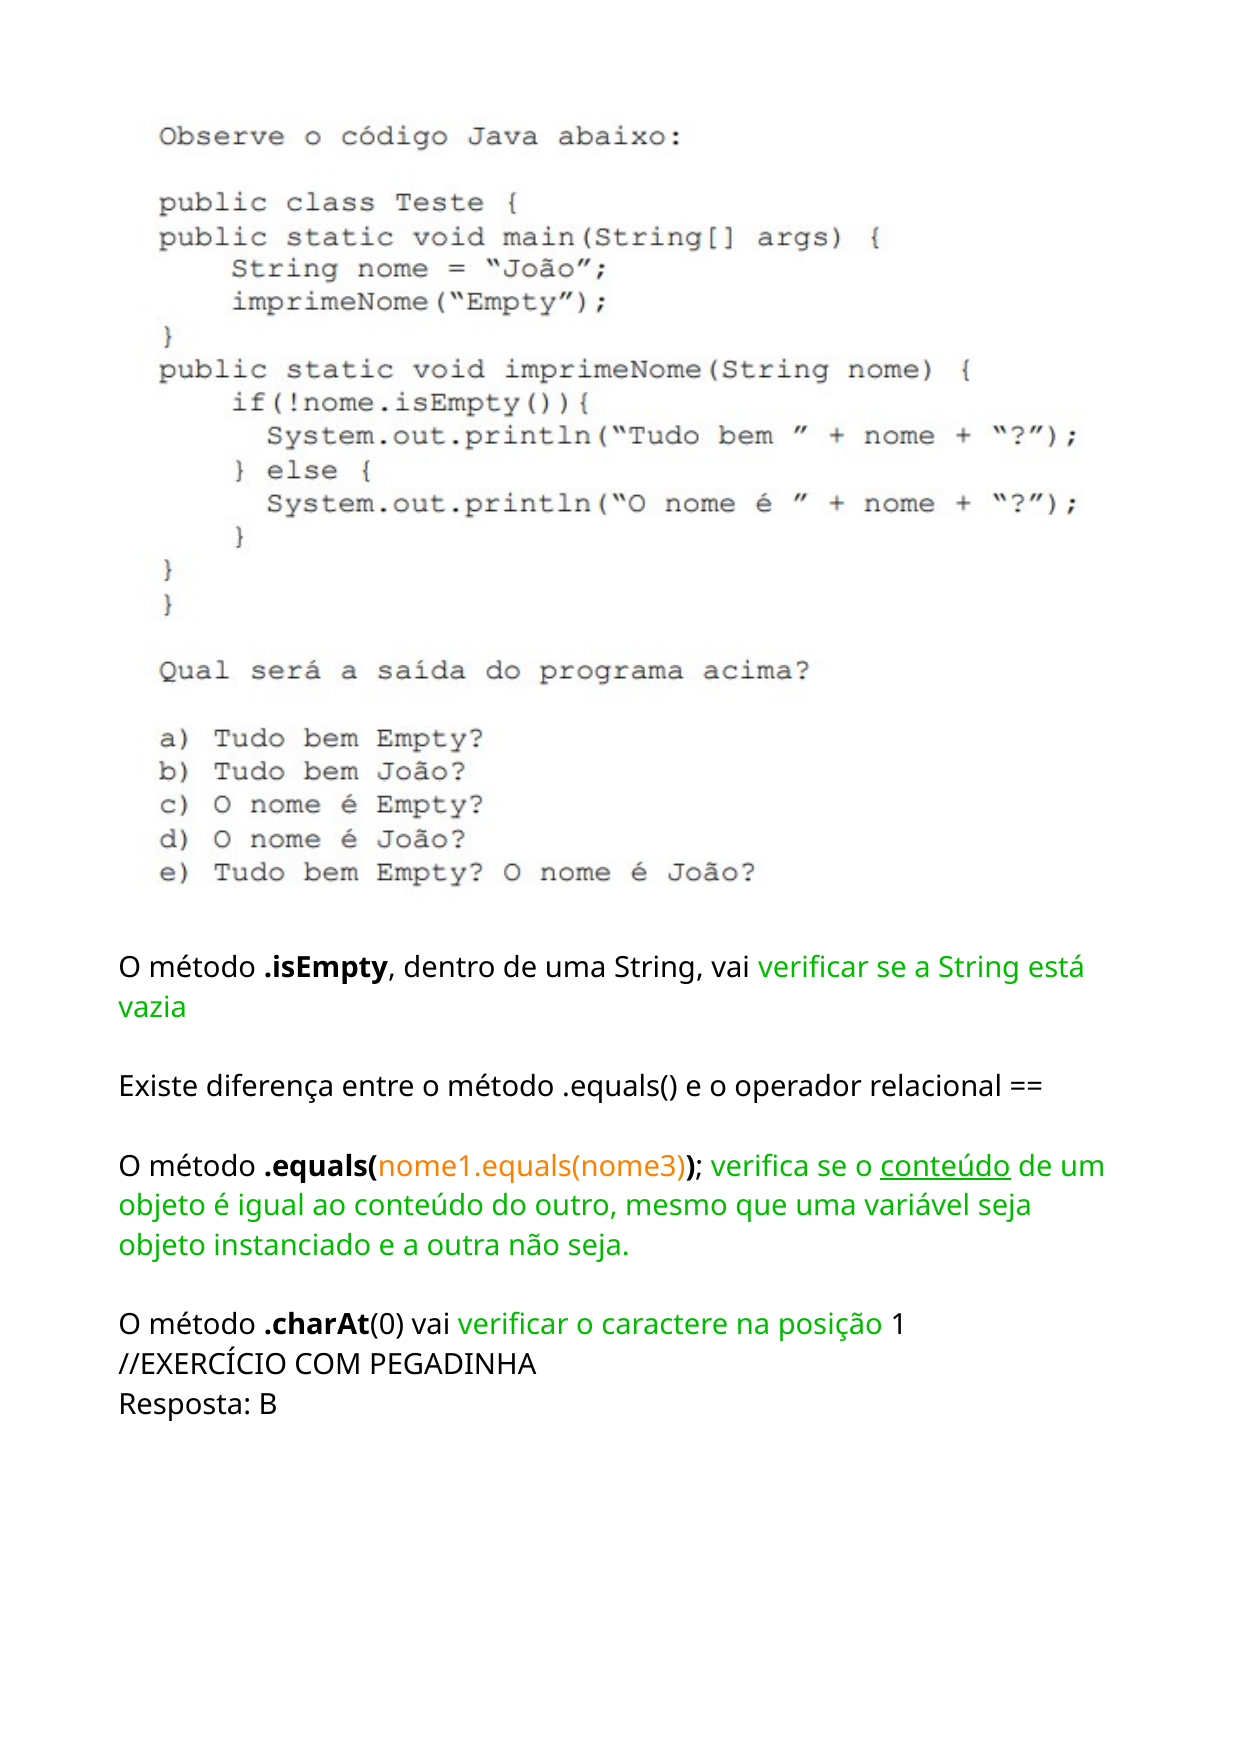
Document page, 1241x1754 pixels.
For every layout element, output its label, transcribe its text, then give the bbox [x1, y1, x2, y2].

text O método .charAt(0) vai verificar o caractere na posição 1 [118, 1304, 1122, 1343]
picture [113, 118, 1125, 907]
text O método .isEmpty, dentro de uma String, vai verificar se a String está vazia [118, 946, 1122, 1026]
text //EXERCÍCIO COM PEGADINHA [118, 1343, 1122, 1383]
text Existe diferença entre o método .equals() e o operador relacional == [118, 1066, 1122, 1105]
text Resposta: B [118, 1383, 1122, 1462]
text O método .equals(nome1.equals(nome3)); verifica se o conteúdo de um objeto é igual ao conteúdo do outro, mesmo que uma variável seja objeto instanciado e a outra não seja. [118, 1145, 1122, 1264]
